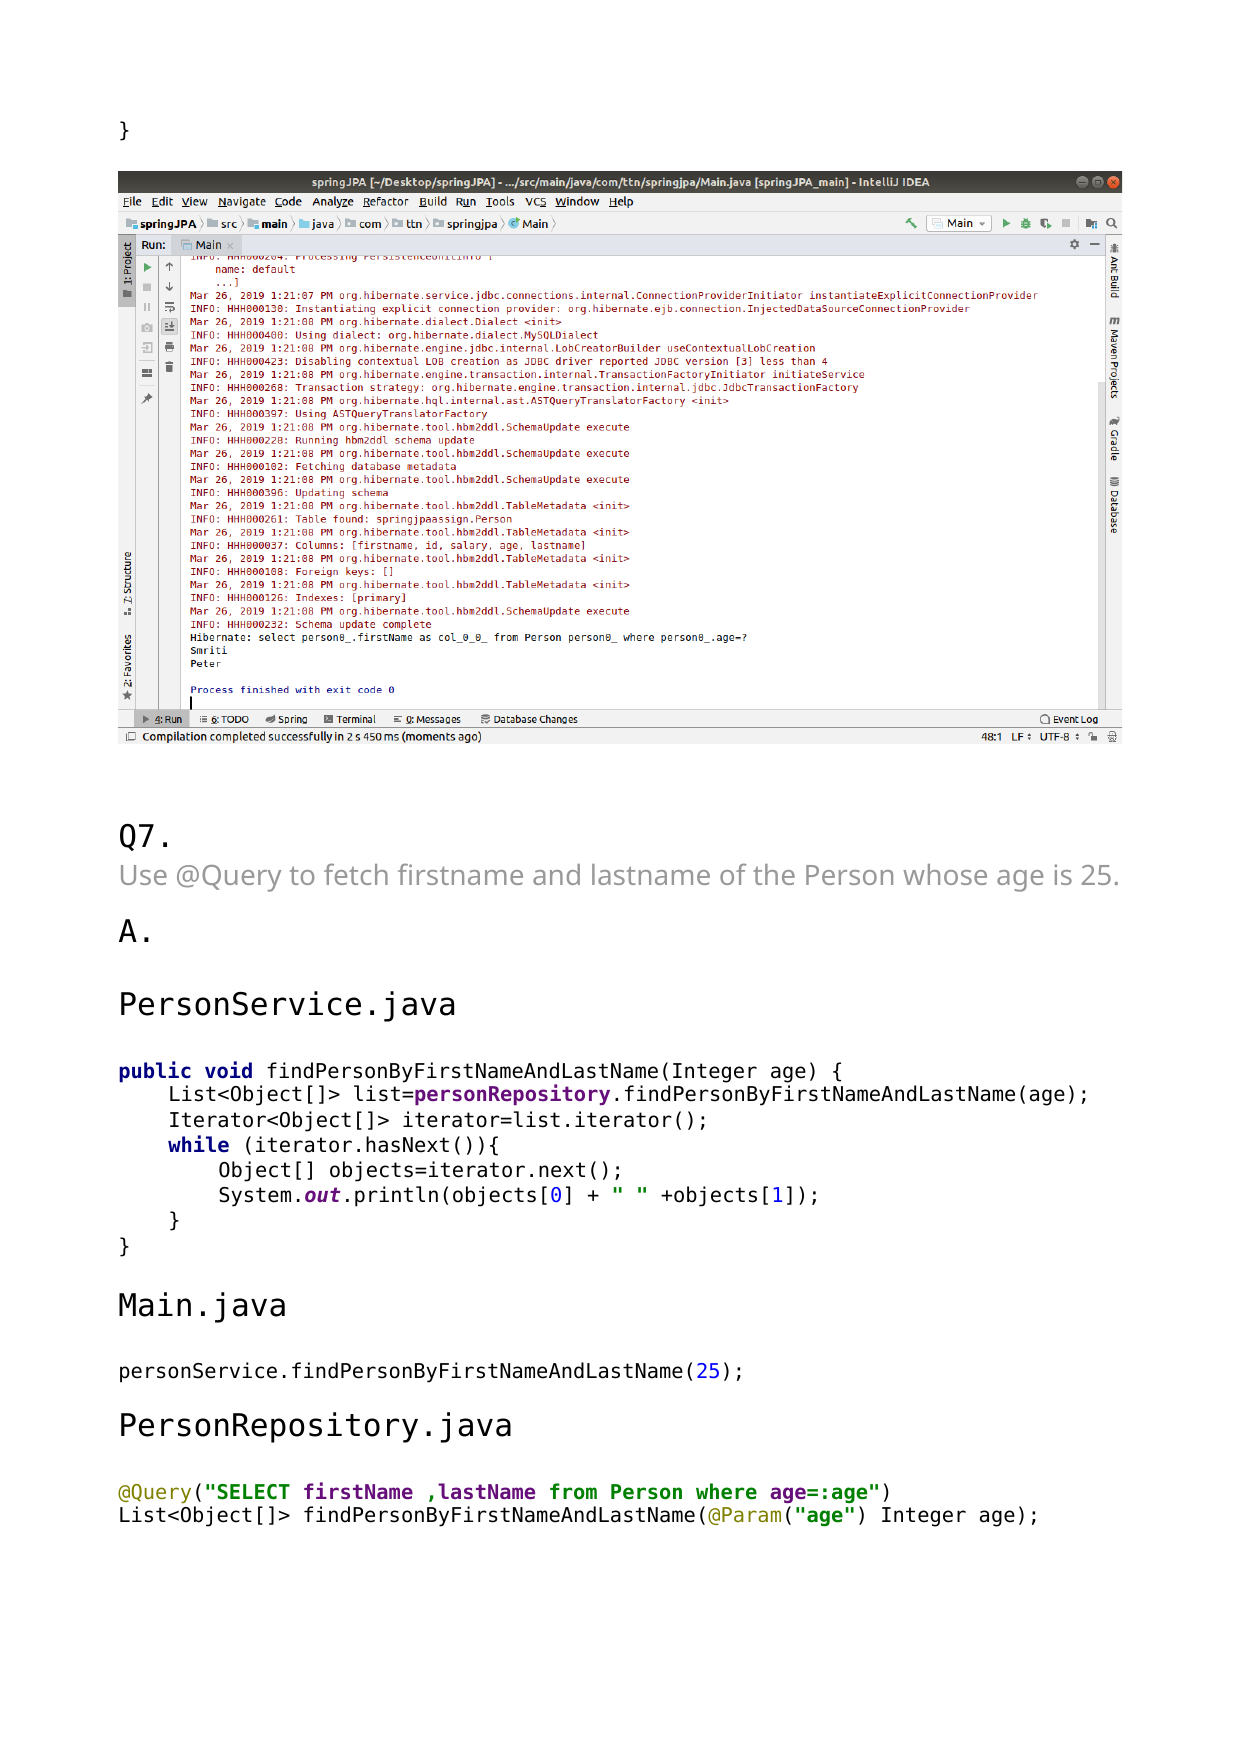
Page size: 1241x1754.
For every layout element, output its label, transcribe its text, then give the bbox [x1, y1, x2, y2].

text A. [118, 914, 1122, 950]
text while (iterator.hasNext()){ [118, 1133, 1122, 1158]
text public void findPersonByFirstNameAndLastName(Integer age) { [118, 1059, 1122, 1083]
text } [118, 118, 1122, 142]
text PersonRepository.java [118, 1407, 1122, 1444]
picture [118, 171, 1123, 744]
text Object[] objects=iterator.next(); [118, 1158, 1122, 1184]
text Q7. [118, 819, 1122, 855]
text PersonService.java [118, 986, 1122, 1023]
text } [118, 1209, 1122, 1234]
text List<Object[]> list=personRepository.findPersonByFirstNameAndLastName(age); [118, 1083, 1122, 1108]
text Use @Query to fetch firstname and lastname of the Person whose age is 25. [118, 855, 1122, 893]
text } [118, 1234, 1122, 1258]
text Iterator<Object[]> iterator=list.iterator(); [118, 1108, 1122, 1133]
text personService.findPersonByFirstNameAndLastName(25); [118, 1360, 1122, 1384]
text List<Object[]> findPersonByFirstNameAndLastName(@Param("age") Integer age); [118, 1504, 1122, 1528]
text Main.java [118, 1287, 1122, 1324]
text System.out.println(objects[0] + " " +objects[1]); [118, 1184, 1122, 1209]
text @Query("SELECT firstName ,lastName from Person where age=:age") [118, 1480, 1122, 1504]
